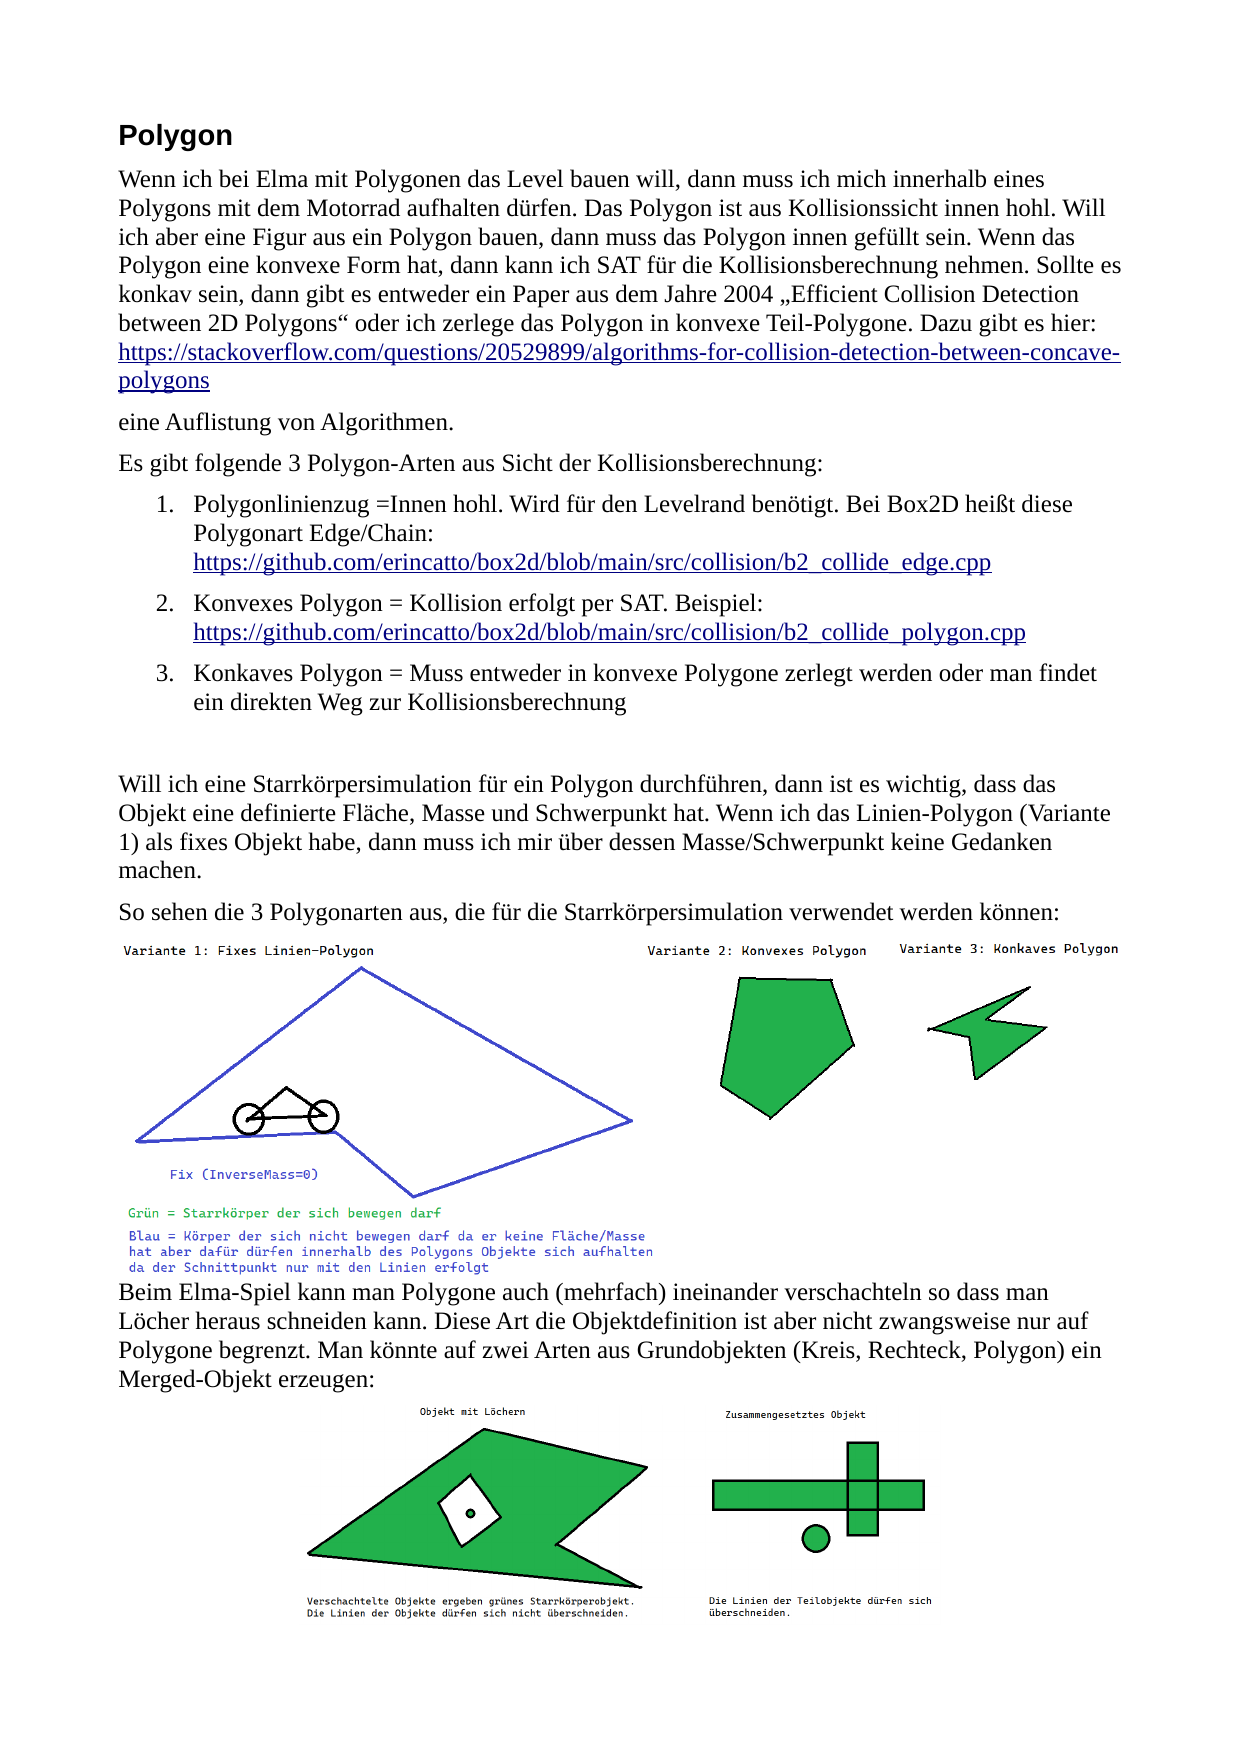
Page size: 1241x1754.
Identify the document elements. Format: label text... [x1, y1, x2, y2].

text Wenn ich bei Elma mit Polygonen das Level bauen will, dann muss ich mich innerhalb eines Polygons mit dem Motorrad aufhalten dürfen. Das Polygon ist aus Kollisionssicht innen hohl. Will ich aber eine Figur aus ein Polygon bauen, dann muss das Polygon innen gefüllt sein. Wenn das Polygon eine konvexe Form hat, dann kann ich SAT für die Kollisionsberechnung nehmen. Sollte es konkav sein, dann gibt es entweder ein Paper aus dem Jahre 2004 „Efficient Collision Detection between 2D Polygons“ oder ich zerlege das Polygon in konvexe Teil-Polygone. Dazu gibt es hier: https://stackoverflow.com/questions/20529899/algorithms-for-collision-detection-between-concave-polygons [118, 164, 1122, 394]
picture [118, 937, 1123, 1278]
list Polygonlinienzug =Innen hohl. Wird für den Levelrand benötigt. Bei Box2D heißt diese Polygonart Edge/Chain: https://github.com/erincatto/box2d/blob/main/src/collision/b2_collide_edge.cpp [156, 489, 1122, 575]
text eine Auflistung von Algorithmen. [118, 407, 1122, 435]
text Es gibt folgende 3 Polygon-Arten aus Sicht der Kollisionsberechnung: [118, 448, 1122, 477]
list Konvexes Polygon = Kollision erfolgt per SAT. Beispiel: https://github.com/erincatto/box2d/blob/main/src/collision/b2_collide_polygon.cpp [156, 588, 1122, 645]
picture [299, 1405, 941, 1625]
text Will ich eine Starrkörpersimulation für ein Polygon durchführen, dann ist es wichtig, dass das Objekt eine definierte Fläche, Masse und Schwerpunkt hat. Wenn ich das Linien-Polygon (Variante 1) als fixes Objekt habe, dann muss ich mir über dessen Masse/Schwerpunkt keine Gedanken machen. [118, 769, 1122, 884]
list Konkaves Polygon = Muss entweder in konvexe Polygone zerlegt werden oder man findet ein direkten Weg zur Kollisionsberechnung [156, 658, 1122, 715]
subtitle Polygon [118, 118, 1122, 152]
text Beim Elma-Spiel kann man Polygone auch (mehrfach) ineinander verschachteln so dass man Löcher heraus schneiden kann. Diese Art die Objektdefinition ist aber nicht zwangsweise nur auf Polygone begrenzt. Man könnte auf zwei Arten aus Grundobjekten (Kreis, Rechteck, Polygon) ein Merged-Objekt erzeugen: [118, 1278, 1122, 1392]
text So sehen die 3 Polygonarten aus, die für die Starrkörpersimulation verwendet werden können: [118, 897, 1122, 925]
